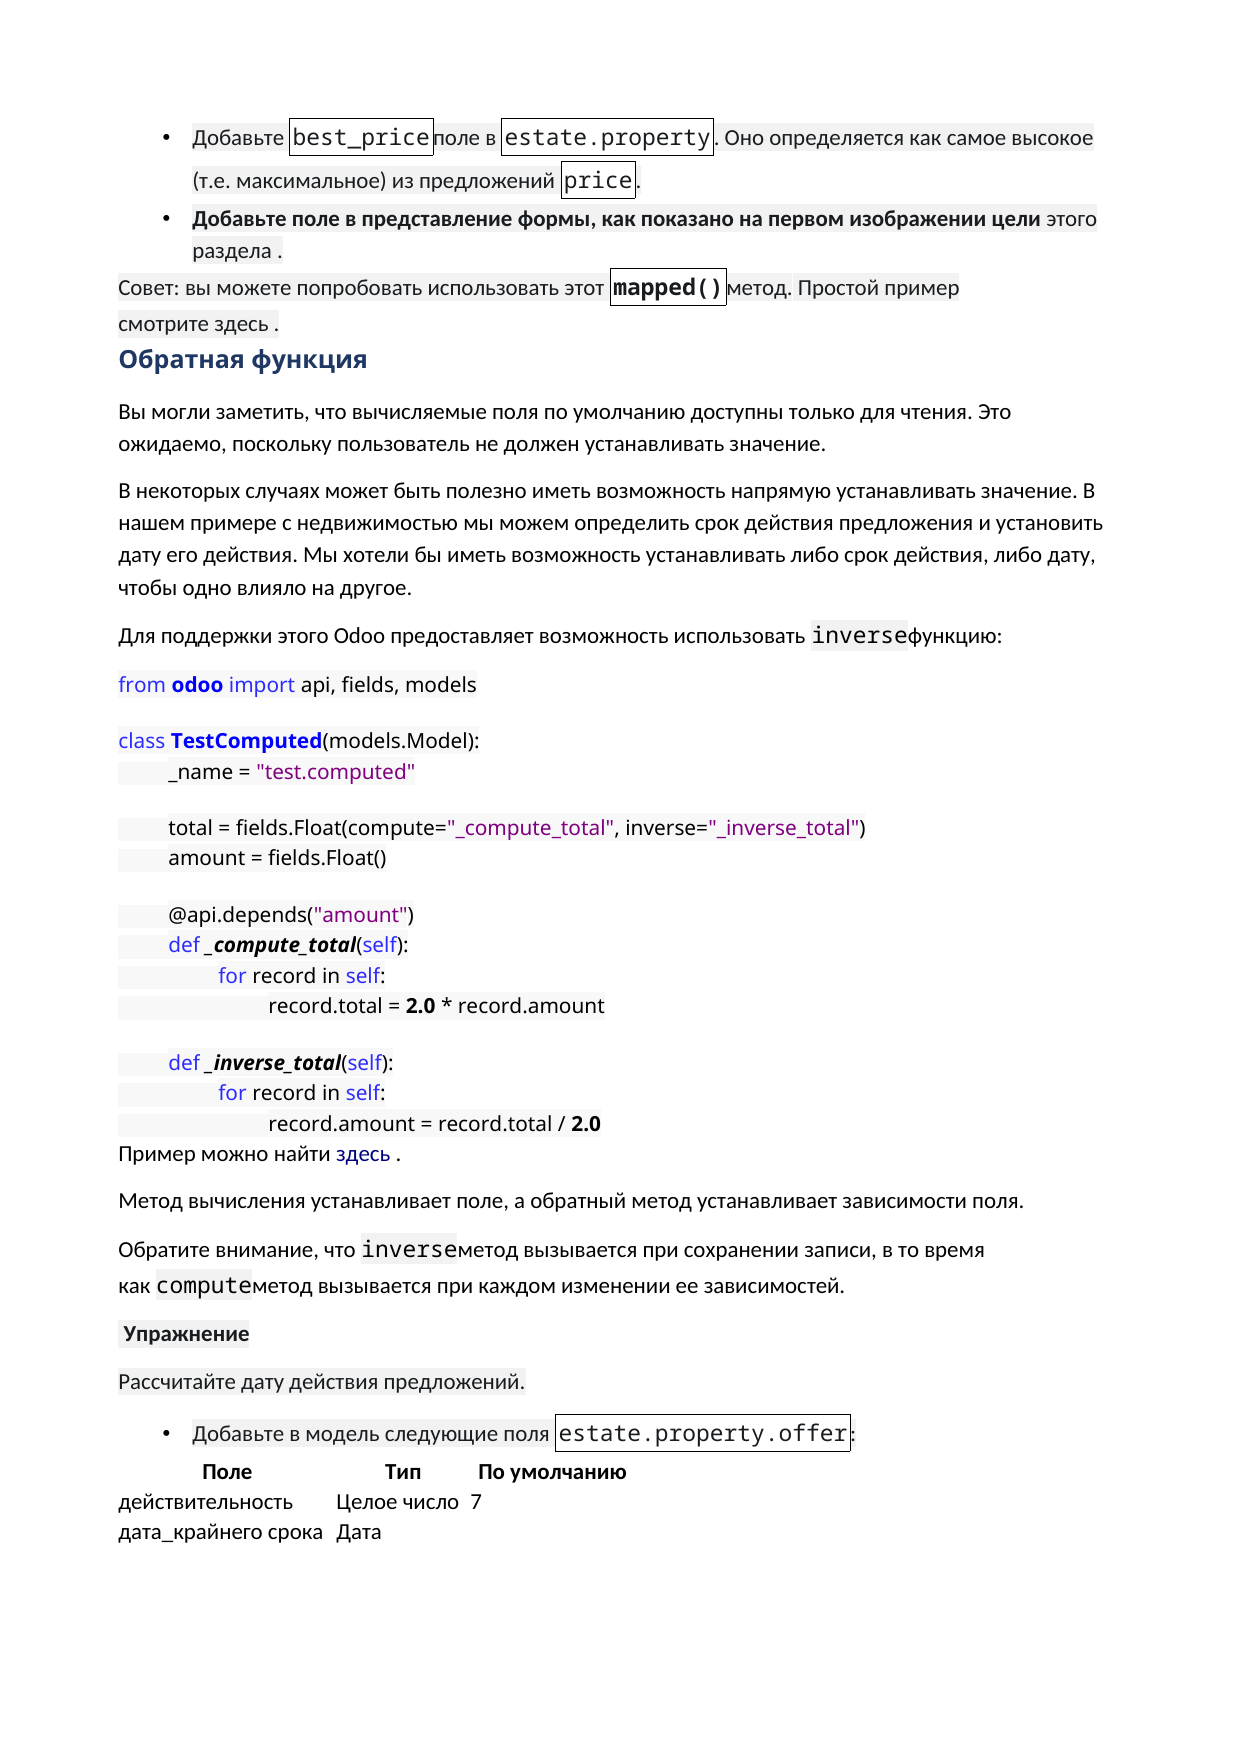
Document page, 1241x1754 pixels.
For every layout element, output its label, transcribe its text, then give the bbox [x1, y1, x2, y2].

table_cell действительность [118, 1487, 336, 1517]
text for record in self: [118, 1078, 1122, 1107]
table_header Тип [336, 1457, 470, 1487]
text from odoo import api, fields, models [118, 670, 1122, 698]
text В некоторых случаях может быть полезно иметь возможность напрямую устанавливать значение. В нашем примере с недвижимостью мы можем определить срок действия предложения и установить дату его действия. Мы хотели бы иметь возможность устанавливать либо срок действия, либо дату, чтобы одно влияло на другое. [118, 476, 1122, 601]
table_cell [470, 1517, 634, 1547]
text amount = fields.Float() [118, 843, 1122, 872]
subtitle Обратная функция [118, 342, 1122, 376]
table_cell дата_крайнего срока [118, 1517, 336, 1547]
text Для поддержки этого Odoo предоставляет возможность использовать inverseфункцию: [118, 619, 1122, 651]
table_header По умолчанию [470, 1457, 634, 1487]
table_cell Целое число [336, 1487, 470, 1517]
list Добавьте в модель следующие поля estate.property.offer: [162, 1414, 555, 1451]
list Добавьте в модель следующие поля estate.property.offer: [851, 1414, 1122, 1451]
text total = fields.Float(compute="_compute_total", inverse="_inverse_total") [118, 813, 1122, 841]
text Вы могли заметить, что вычисляемые поля по умолчанию доступны только для чтения. Это ожидаемо, поскольку пользователь не должен устанавливать значение. [118, 397, 1122, 457]
text class TestComputed(models.Model): [118, 726, 1122, 754]
text Обратите внимание, что inverseметод вызывается при сохранении записи, в то время как computeметод вызывается при каждом изменении ее зависимостей. [118, 1233, 1122, 1300]
text Совет: вы можете попробовать использовать этот mapped()метод. Простой пример смотрите здесь . [118, 268, 1122, 338]
table_header Поле [118, 1457, 336, 1487]
list Добавьте best_priceполе в estate.property. Оно определяется как самое высокое (т.е. максимальное) из предложений price. [162, 118, 1122, 198]
list Добавьте в модель следующие поля estate.property.offer: [556, 1415, 850, 1451]
table_cell Дата [336, 1517, 470, 1547]
text record.total = 2.0 * record.amount [118, 992, 1122, 1020]
text def _compute_total(self): [118, 930, 1122, 959]
text record.amount = record.total / 2.0 [118, 1109, 1122, 1137]
list Добавьте поле в представление формы, как показано на первом изображении цели этого раздела . [162, 204, 1122, 264]
text for record in self: [118, 961, 1122, 989]
table_cell 7 [470, 1487, 634, 1517]
text _name = "test.computed" [118, 757, 1122, 785]
text Метод вычисления устанавливает поле, а обратный метод устанавливает зависимости поля. [118, 1186, 1122, 1214]
text Рассчитайте дату действия предложений. [118, 1367, 1122, 1395]
text def _inverse_total(self): [118, 1048, 1122, 1076]
text Пример можно найти здесь . [118, 1139, 1122, 1168]
text @api.depends("amount") [118, 900, 1122, 928]
text Упражнение [118, 1319, 1122, 1348]
